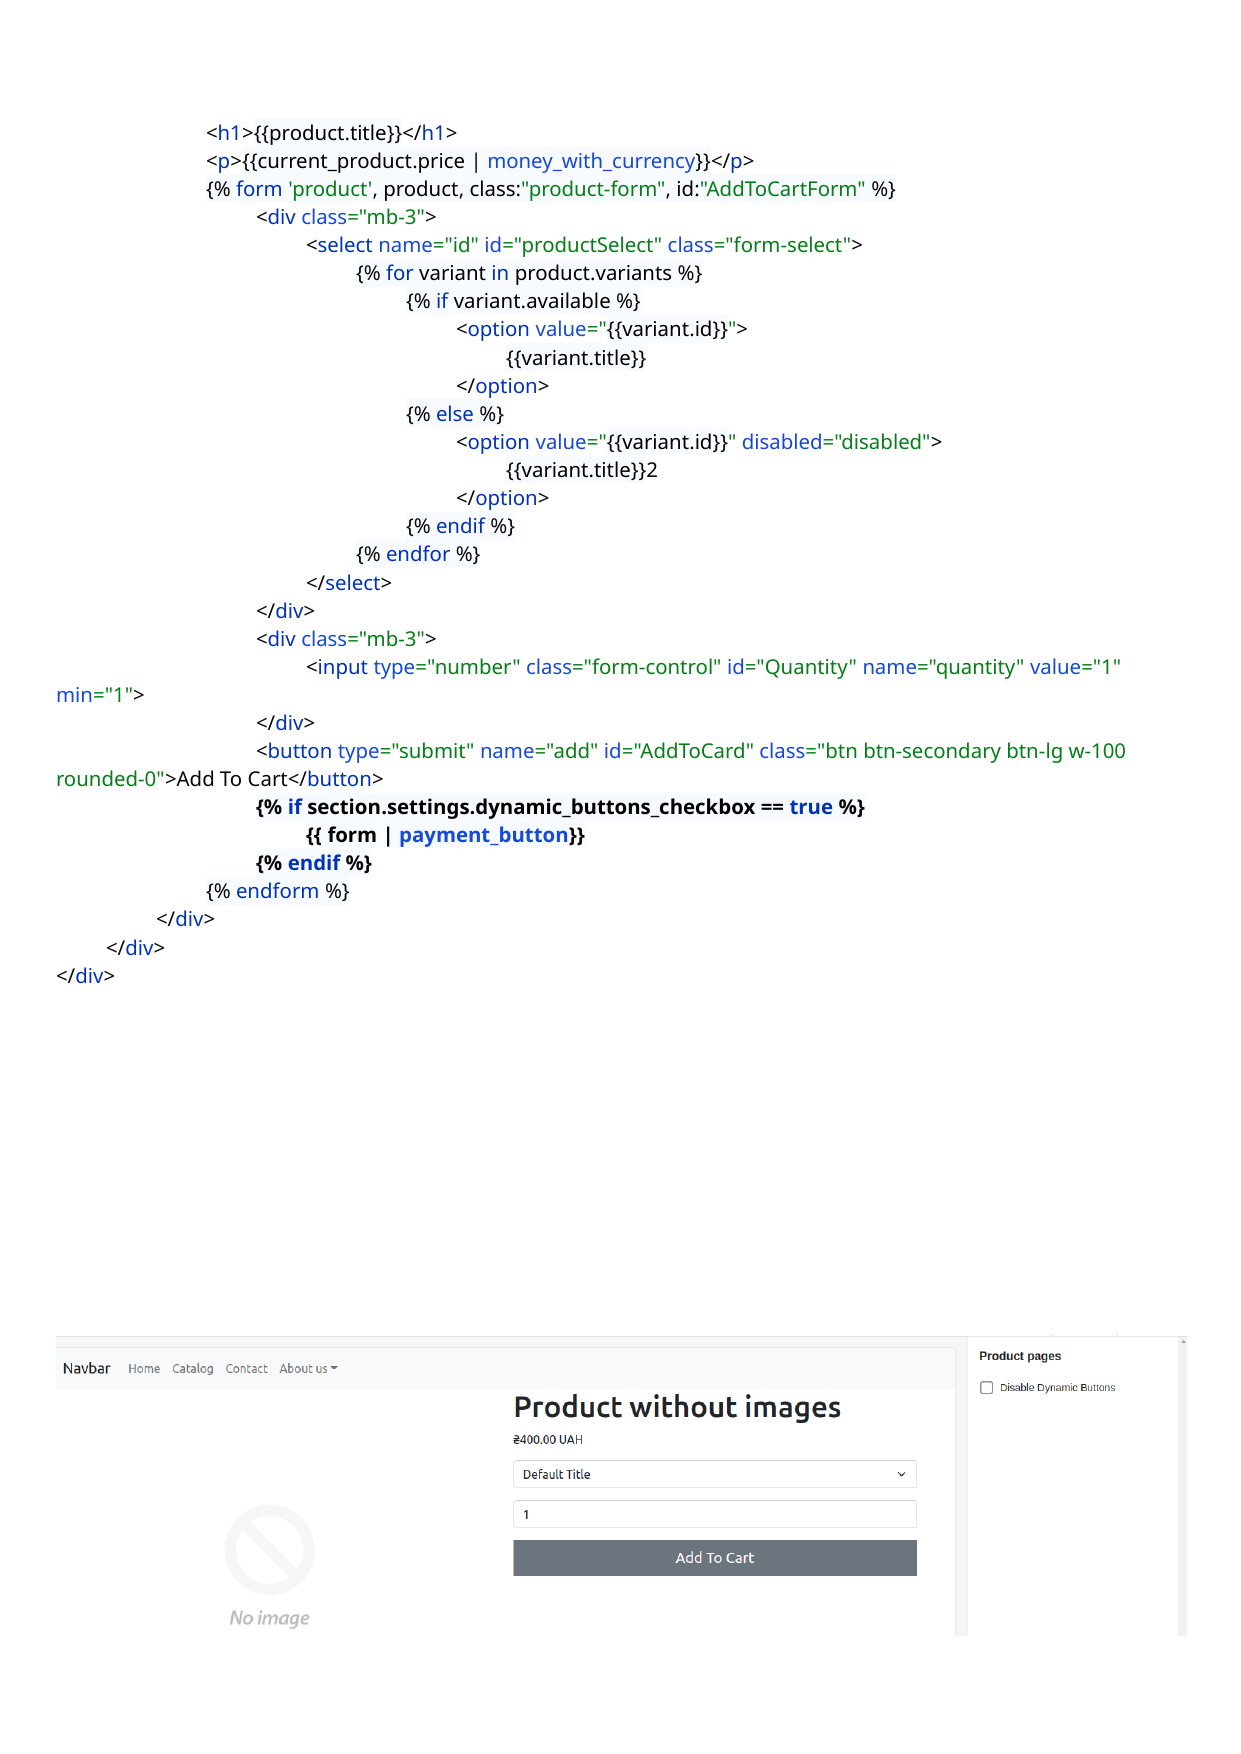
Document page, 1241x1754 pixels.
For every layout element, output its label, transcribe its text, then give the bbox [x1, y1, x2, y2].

text {{variant.title}}2 [56, 456, 1187, 484]
text </select> [56, 568, 1187, 596]
text {% endif %} [56, 512, 1187, 540]
text <div class="mb-3"> [56, 202, 1187, 231]
text {% if section.settings.dynamic_buttons_checkbox == true %} [56, 792, 1187, 821]
text </div> [56, 961, 1187, 989]
text <h1>{{product.title}}</h1> [56, 118, 1187, 146]
text {% for variant in product.variants %} [56, 259, 1187, 287]
text <div class="mb-3"> [56, 624, 1187, 652]
text {% endfor %} [56, 540, 1187, 568]
text {% endif %} [56, 849, 1187, 877]
text </option> [56, 484, 1187, 512]
text {{ form | payment_button}} [56, 821, 1187, 849]
text </div> [56, 596, 1187, 624]
text {% endform %} [56, 877, 1187, 905]
text </div> [56, 933, 1187, 961]
text </option> [56, 371, 1187, 399]
text {% if variant.available %} [56, 287, 1187, 315]
text <input type="number" class="form-control" id="Quantity" name="quantity" value="1" min="1"> [56, 652, 1187, 708]
text {% form 'product', product, class:"product-form", id:"AddToCartForm" %} [56, 174, 1187, 202]
text <option value="{{variant.id}}" disabled="disabled"> [56, 427, 1187, 456]
text <select name="id" id="productSelect" class="form-select"> [56, 231, 1187, 259]
text {% else %} [56, 399, 1187, 427]
text <option value="{{variant.id}}"> [56, 315, 1187, 343]
text </div> [56, 905, 1187, 933]
text </div> [56, 708, 1187, 737]
picture [55, 1334, 1188, 1636]
text <p>{{current_product.price | money_with_currency}}</p> [56, 146, 1187, 174]
text <button type="submit" name="add" id="AddToCard" class="btn btn-secondary btn-lg w-100 rounded-0">Add To Cart</button> [56, 737, 1187, 792]
text {{variant.title}} [56, 343, 1187, 371]
